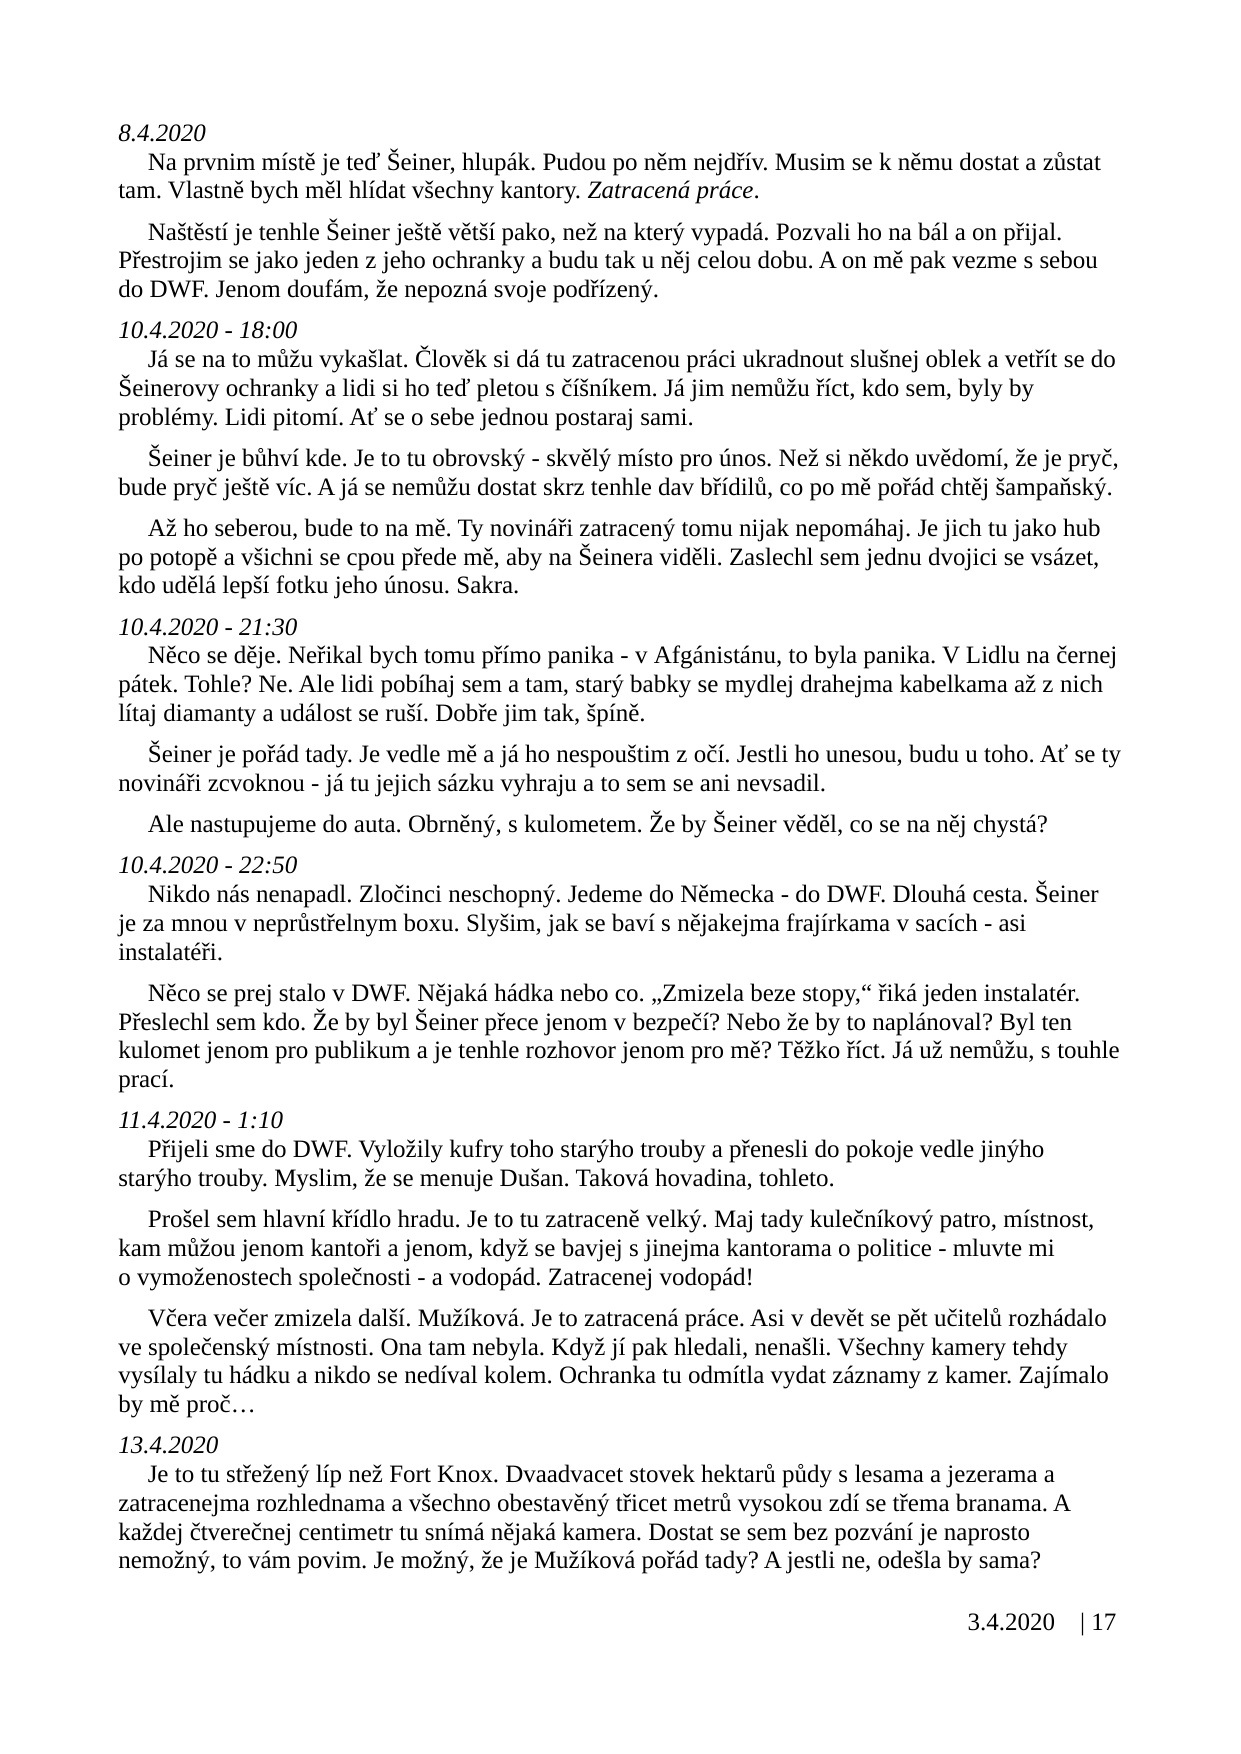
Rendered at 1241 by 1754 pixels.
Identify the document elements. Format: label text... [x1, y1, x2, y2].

subtitle 11.4.2020 - 1:10 [118, 1106, 1122, 1134]
text Až ho seberou, bude to na mě. Ty novináři zatracený tomu nijak nepomáhaj. Je jich tu jako hub po potopě a všichni se cpou přede mě, aby na Šeinera viděli. Zaslechl sem jednu dvojici se vsázet, kdo udělá lepší fotku jeho únosu. Sakra. [118, 513, 1122, 599]
subtitle 10.4.2020 - 22:50 [118, 851, 1122, 879]
text Já se na to můžu vykašlat. Člověk si dá tu zatracenou práci ukradnout slušnej oblek a vetřít se do Šeinerovy ochranky a lidi si ho teď pletou s číšníkem. Já jim nemůžu říct, kdo sem, byly by problémy. Lidi pitomí. Ať se o sebe jednou postaraj sami. [118, 344, 1122, 431]
subtitle 13.4.2020 [118, 1431, 1122, 1459]
subtitle 8.4.2020 [118, 118, 1122, 147]
text Šeiner je bůhví kde. Je to tu obrovský - skvělý místo pro únos. Než si někdo uvědomí, že je pryč, bude pryč ještě víc. A já se nemůžu dostat skrz tenhle dav břídilů, co po mě pořád chtěj šampaňský. [118, 443, 1122, 501]
text Naštěstí je tenhle Šeiner ještě větší pako, než na který vypadá. Pozvali ho na bál a on přijal. Přestrojim se jako jeden z jeho ochranky a budu tak u něj celou dobu. A on mě pak vezme s sebou do DWF. Jenom doufám, že nepozná svoje podřízený. [118, 217, 1122, 303]
text Prošel sem hlavní křídlo hradu. Je to tu zatraceně velký. Maj tady kulečníkový patro, místnost, kam můžou jenom kantoři a jenom, když se bavjej s jinejma kantorama o politice - mluvte mi o vymoženostech společnosti - a vodopád. Zatracenej vodopád! [118, 1204, 1122, 1291]
text Šeiner je pořád tady. Je vedle mě a já ho nespouštim z očí. Jestli ho unesou, budu u toho. Ať se ty novináři zcvoknou - já tu jejich sázku vyhraju a to sem se ani nevsadil. [118, 739, 1122, 797]
subtitle 10.4.2020 - 18:00 [118, 316, 1122, 344]
text Ale nastupujeme do auta. Obrněný, s kulometem. Že by Šeiner věděl, co se na něj chystá? [118, 809, 1122, 838]
subtitle 10.4.2020 - 21:30 [118, 612, 1122, 641]
text Je to tu střežený líp než Fort Knox. Dvaadvacet stovek hektarů půdy s lesama a jezerama a zatracenejma rozhlednama a všechno obestavěný třicet metrů vysokou zdí se třema branama. A každej čtverečnej centimetr tu snímá nějaká kamera. Dostat se sem bez pozvání je naprosto nemožný, to vám povim. Je možný, že je Mužíková pořád tady? A jestli ne, odešla by sama? [118, 1459, 1122, 1574]
text Něco se prej stalo v DWF. Nějaká hádka nebo co. „Zmizela beze stopy,“ řiká jeden instalatér. Přeslechl sem kdo. Že by byl Šeiner přece jenom v bezpečí? Nebo že by to naplánoval? Byl ten kulomet jenom pro publikum a je tenhle rozhovor jenom pro mě? Těžko říct. Já už nemůžu, s touhle prací. [118, 978, 1122, 1093]
text Přijeli sme do DWF. Vyložily kufry toho starýho trouby a přenesli do pokoje vedle jinýho starýho trouby. Myslim, že se menuje Dušan. Taková hovadina, tohleto. [118, 1134, 1122, 1192]
text Nikdo nás nenapadl. Zločinci neschopný. Jedeme do Německa - do DWF. Dlouhá cesta. Šeiner je za mnou v neprůstřelnym boxu. Slyšim, jak se baví s nějakejma frajírkama v sacích - asi instalatéři. [118, 879, 1122, 966]
text Na prvnim místě je teď Šeiner, hlupák. Pudou po něm nejdřív. Musim se k němu dostat a zůstat tam. Vlastně bych měl hlídat všechny kantory. Zatracená práce. [118, 147, 1122, 204]
text Včera večer zmizela další. Mužíková. Je to zatracená práce. Asi v devět se pět učitelů rozhádalo ve společenský místnosti. Ona tam nebyla. Když jí pak hledali, nenašli. Všechny kamery tehdy vysílaly tu hádku a nikdo se nedíval kolem. Ochranka tu odmítla vydat záznamy z kamer. Zajímalo by mě proč… [118, 1303, 1122, 1418]
text Něco se děje. Neřikal bych tomu přímo panika - v Afgánistánu, to byla panika. V Lidlu na černej pátek. Tohle? Ne. Ale lidi pobíhaj sem a tam, starý babky se mydlej drahejma kabelkama až z nich lítaj diamanty a událost se ruší. Dobře jim tak, špíně. [118, 641, 1122, 727]
